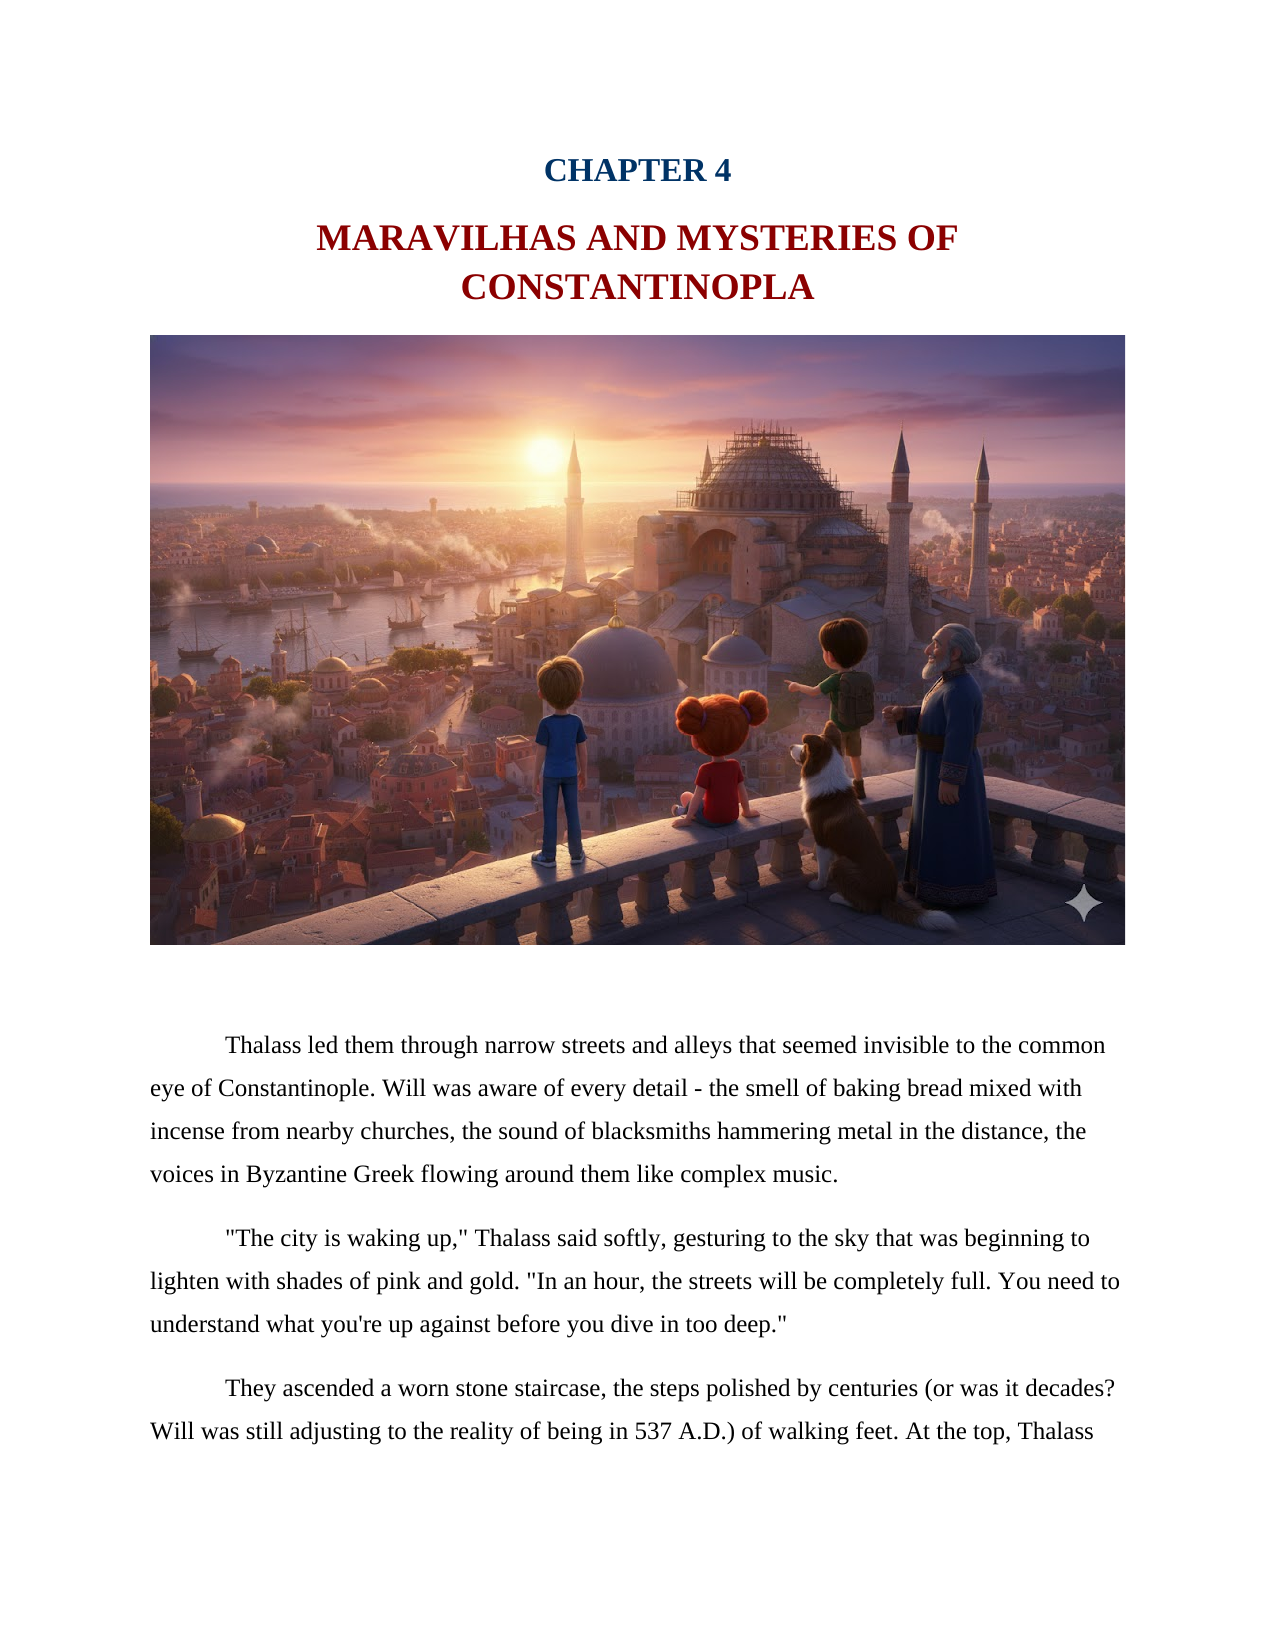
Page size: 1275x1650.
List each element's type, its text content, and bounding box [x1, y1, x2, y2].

text CHAPTER 4 [150, 150, 1125, 188]
text Thalass led them through narrow streets and alleys that seemed invisible to the common eye of Constantinople. Will was aware of every detail - the smell of baking bread mixed with incense from nearby churches, the sound of blacksmiths hammering metal in the distance, the voices in Byzantine Greek flowing around them like complex music. [150, 1030, 1125, 1188]
text MARAVILHAS AND MYSTERIES OF CONSTANTINOPLA [150, 215, 1125, 308]
picture [150, 335, 1125, 945]
text "The city is waking up," Thalass said softly, gesturing to the sky that was beginning to lighten with shades of pink and gold. "In an hour, the streets will be completely full. You need to understand what you're up against before you dive in too deep." [150, 1223, 1125, 1338]
text They ascended a worn stone staircase, the steps polished by centuries (or was it decades? Will was still adjusting to the reality of being in 537 A.D.) of walking feet. At the top, Thalass [150, 1373, 1125, 1445]
